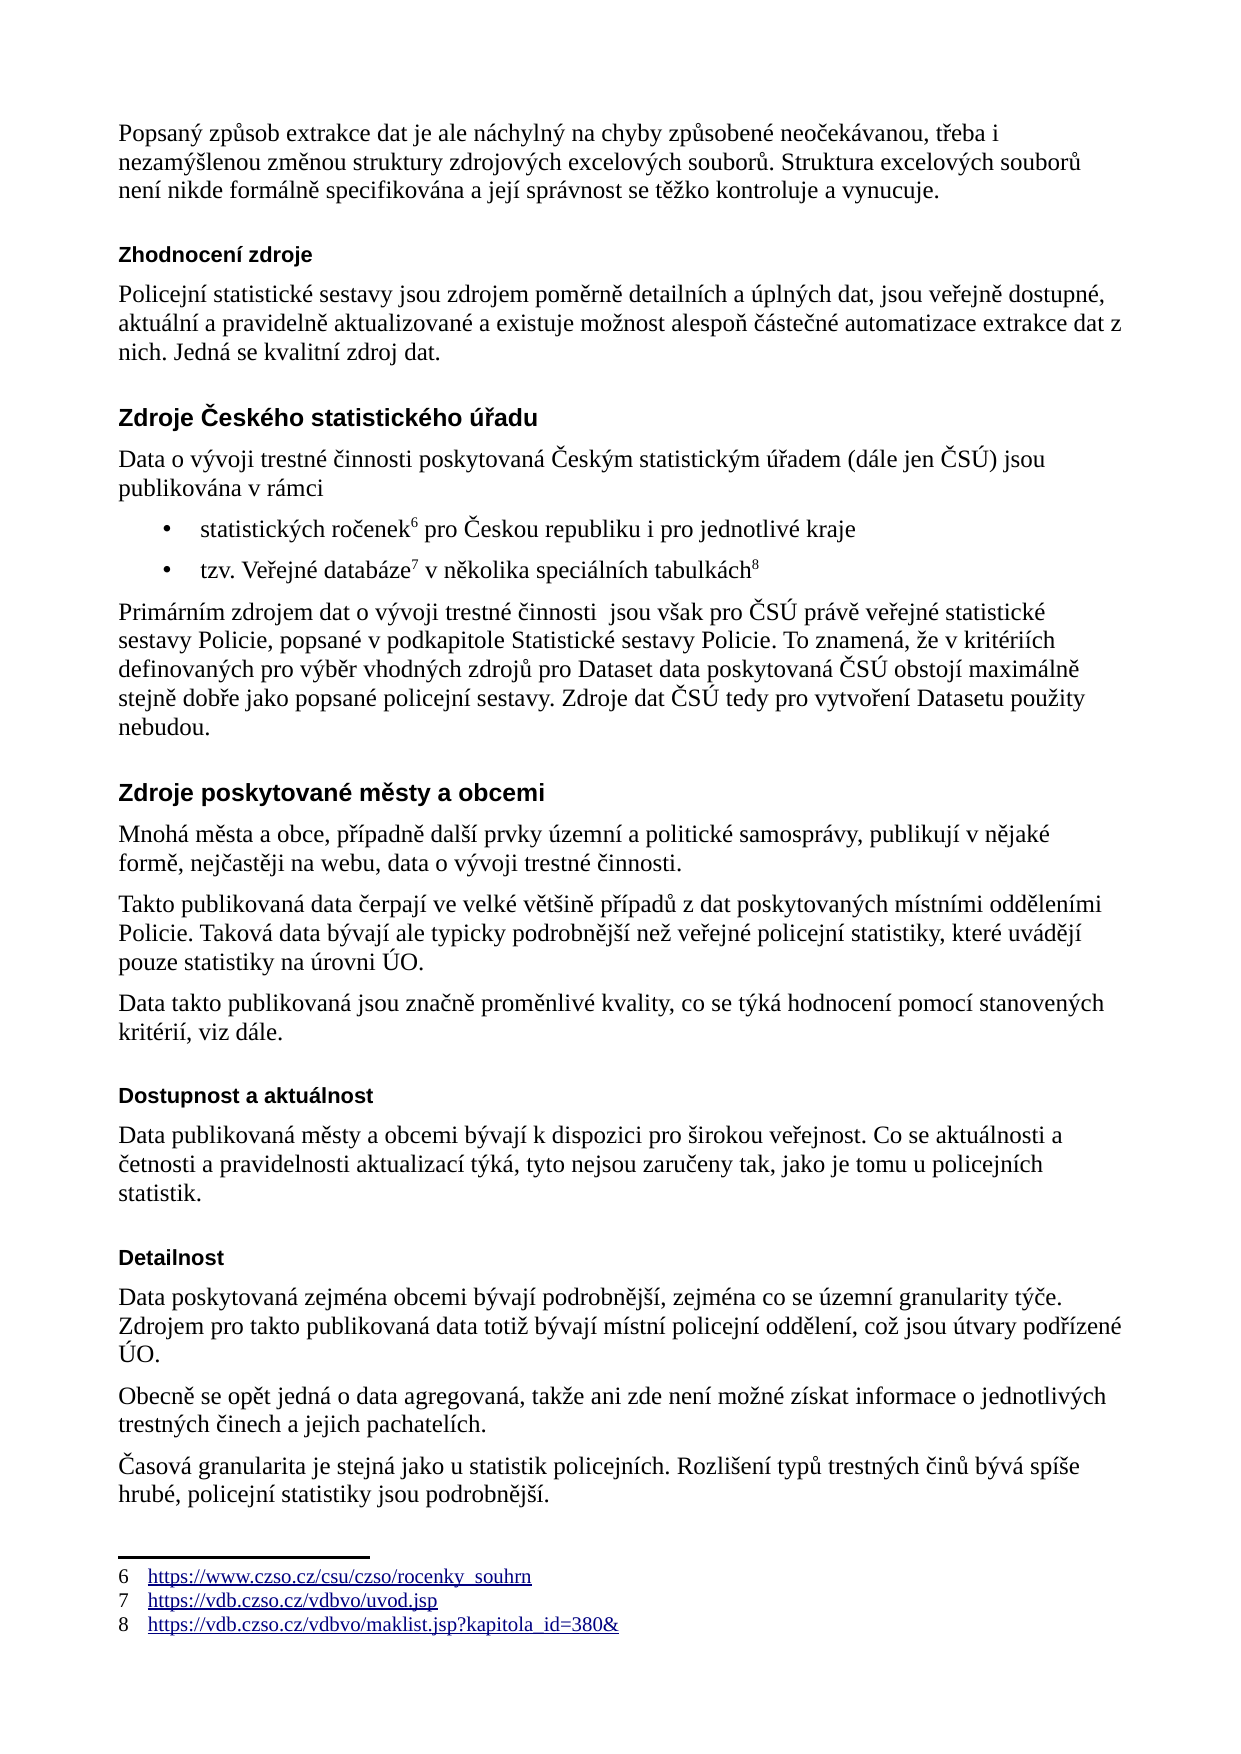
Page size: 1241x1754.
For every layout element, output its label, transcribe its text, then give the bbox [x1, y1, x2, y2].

text Takto publikovaná data čerpají ve velké většině případů z dat poskytovaných místními odděleními Policie. Taková data bývají ale typicky podrobnější než veřejné policejní statistiky, které uvádějí pouze statistiky na úrovni ÚO. [118, 889, 1122, 975]
subtitle Zdroje poskytované městy a obcemi [118, 778, 1122, 807]
list https://www.czso.cz/csu/czso/rocenky_souhrn [118, 1563, 1122, 1588]
text Obecně se opět jedná o data agregovaná, takže ani zde není možné získat informace o jednotlivých trestných činech a jejich pachatelích. [118, 1381, 1122, 1438]
list statistických ročenek pro Českou republiku i pro jednotlivé kraje [163, 514, 1122, 543]
text Data o vývoji trestné činnosti poskytovaná Českým statistickým úřadem (dále jen ČSÚ) jsou publikována v rámci [118, 444, 1122, 502]
list https://vdb.czso.cz/vdbvo/uvod.jsp [118, 1588, 1122, 1612]
text Data publikovaná městy a obcemi bývají k dispozici pro širokou veřejnost. Co se aktuálnosti a četnosti a pravidelnosti aktualizací týká, tyto nejsou zaručeny tak, jako je tomu u policejních statistik. [118, 1121, 1122, 1207]
text Mnohá města a obce, případně další prvky územní a politické samosprávy, publikují v nějaké formě, nejčastěji na webu, data o vývoji trestné činnosti. [118, 819, 1122, 877]
text Popsaný způsob extrakce dat je ale náchylný na chyby způsobené neočekávanou, třeba i nezamýšlenou změnou struktury zdrojových excelových souborů. Struktura excelových souborů není nikde formálně specifikována a její správnost se těžko kontroluje a vynucuje. [118, 118, 1122, 204]
text Policejní statistické sestavy jsou zdrojem poměrně detailních a úplných dat, jsou veřejně dostupné, aktuální a pravidelně aktualizované a existuje možnost alespoň částečné automatizace extrakce dat z nich. Jedná se kvalitní zdroj dat. [118, 279, 1122, 366]
subtitle Zdroje Českého statistického úřadu [118, 403, 1122, 432]
subtitle Dostupnost a aktuálnost [118, 1083, 1122, 1108]
text Primárním zdrojem dat o vývoji trestné činnosti jsou však pro ČSÚ právě veřejné statistické sestavy Policie, popsané v podkapitole Statistické sestavy Policie. To znamená, že v kritériích definovaných pro výběr vhodných zdrojů pro Dataset data poskytovaná ČSÚ obstojí maximálně stejně dobře jako popsané policejní sestavy. Zdroje dat ČSÚ tedy pro vytvoření Datasetu použity nebudou. [118, 597, 1122, 741]
subtitle Detailnost [118, 1244, 1122, 1269]
subtitle Zhodnocení zdroje [118, 242, 1122, 267]
text Data poskytovaná zejména obcemi bývají podrobnější, zejména co se územní granularity týče. Zdrojem pro takto publikovaná data totiž bývají místní policejní oddělení, což jsou útvary podřízené ÚO. [118, 1282, 1122, 1368]
list tzv. Veřejné databáze v několika speciálních tabulkách [163, 556, 1122, 584]
list https://vdb.czso.cz/vdbvo/maklist.jsp?kapitola_id=380& [118, 1612, 1122, 1636]
text Časová granularita je stejná jako u statistik policejních. Rozlišení typů trestných činů bývá spíše hrubé, policejní statistiky jsou podrobnější. [118, 1451, 1122, 1508]
text Data takto publikovaná jsou značně proměnlivé kvality, co se týká hodnocení pomocí stanovených kritérií, viz dále. [118, 988, 1122, 1045]
